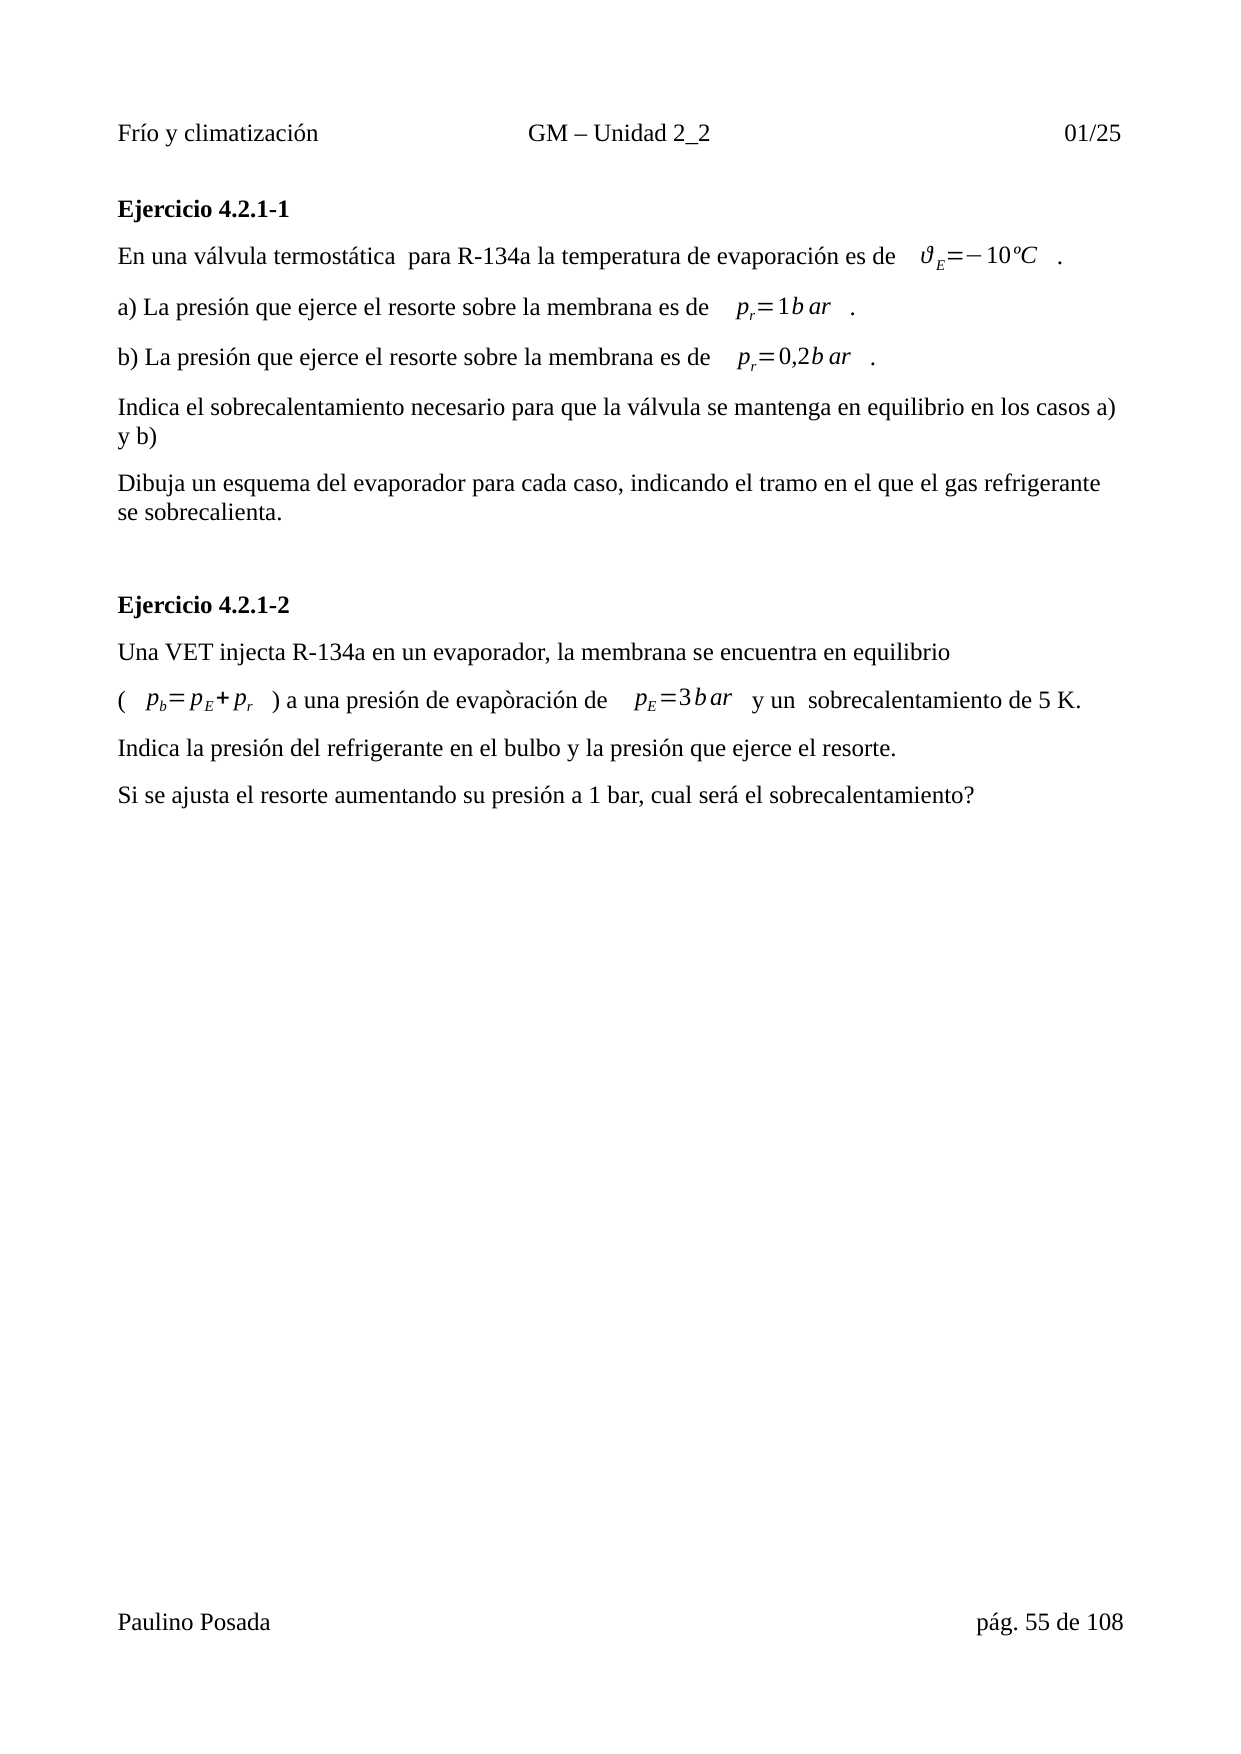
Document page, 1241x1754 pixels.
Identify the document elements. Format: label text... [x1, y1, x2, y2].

text b) La presión que ejerce el resorte sobre la membrana es de . [117, 342, 1123, 374]
text Ejercicio 4.2.1-1 [117, 194, 1123, 223]
text Una VET injecta R-134a en un evaporador, la membrana se encuentra en equilibrio [117, 637, 1123, 666]
text Dibuja un esquema del evaporador para cada caso, indicando el tramo en el que el gas refrigerante se sobrecalienta. [117, 468, 1123, 525]
text a) La presión que ejerce el resorte sobre la membrana es de . [117, 292, 1123, 324]
text () a una presión de evapòración de y un sobrecalentamiento de 5 K. [117, 684, 1123, 715]
text Indica el sobrecalentamiento necesario para que la válvula se mantenga en equilibrio en los casos a) y b) [117, 392, 1123, 450]
text Ejercicio 4.2.1-2 [117, 590, 1123, 619]
text Si se ajusta el resorte aumentando su presión a 1 bar, cual será el sobrecalentamiento? [117, 780, 1123, 809]
text En una válvula termostática para R-134a la temperatura de evaporación es de . [117, 241, 1123, 273]
text Indica la presión del refrigerante en el bulbo y la presión que ejerce el resorte. [117, 733, 1123, 762]
